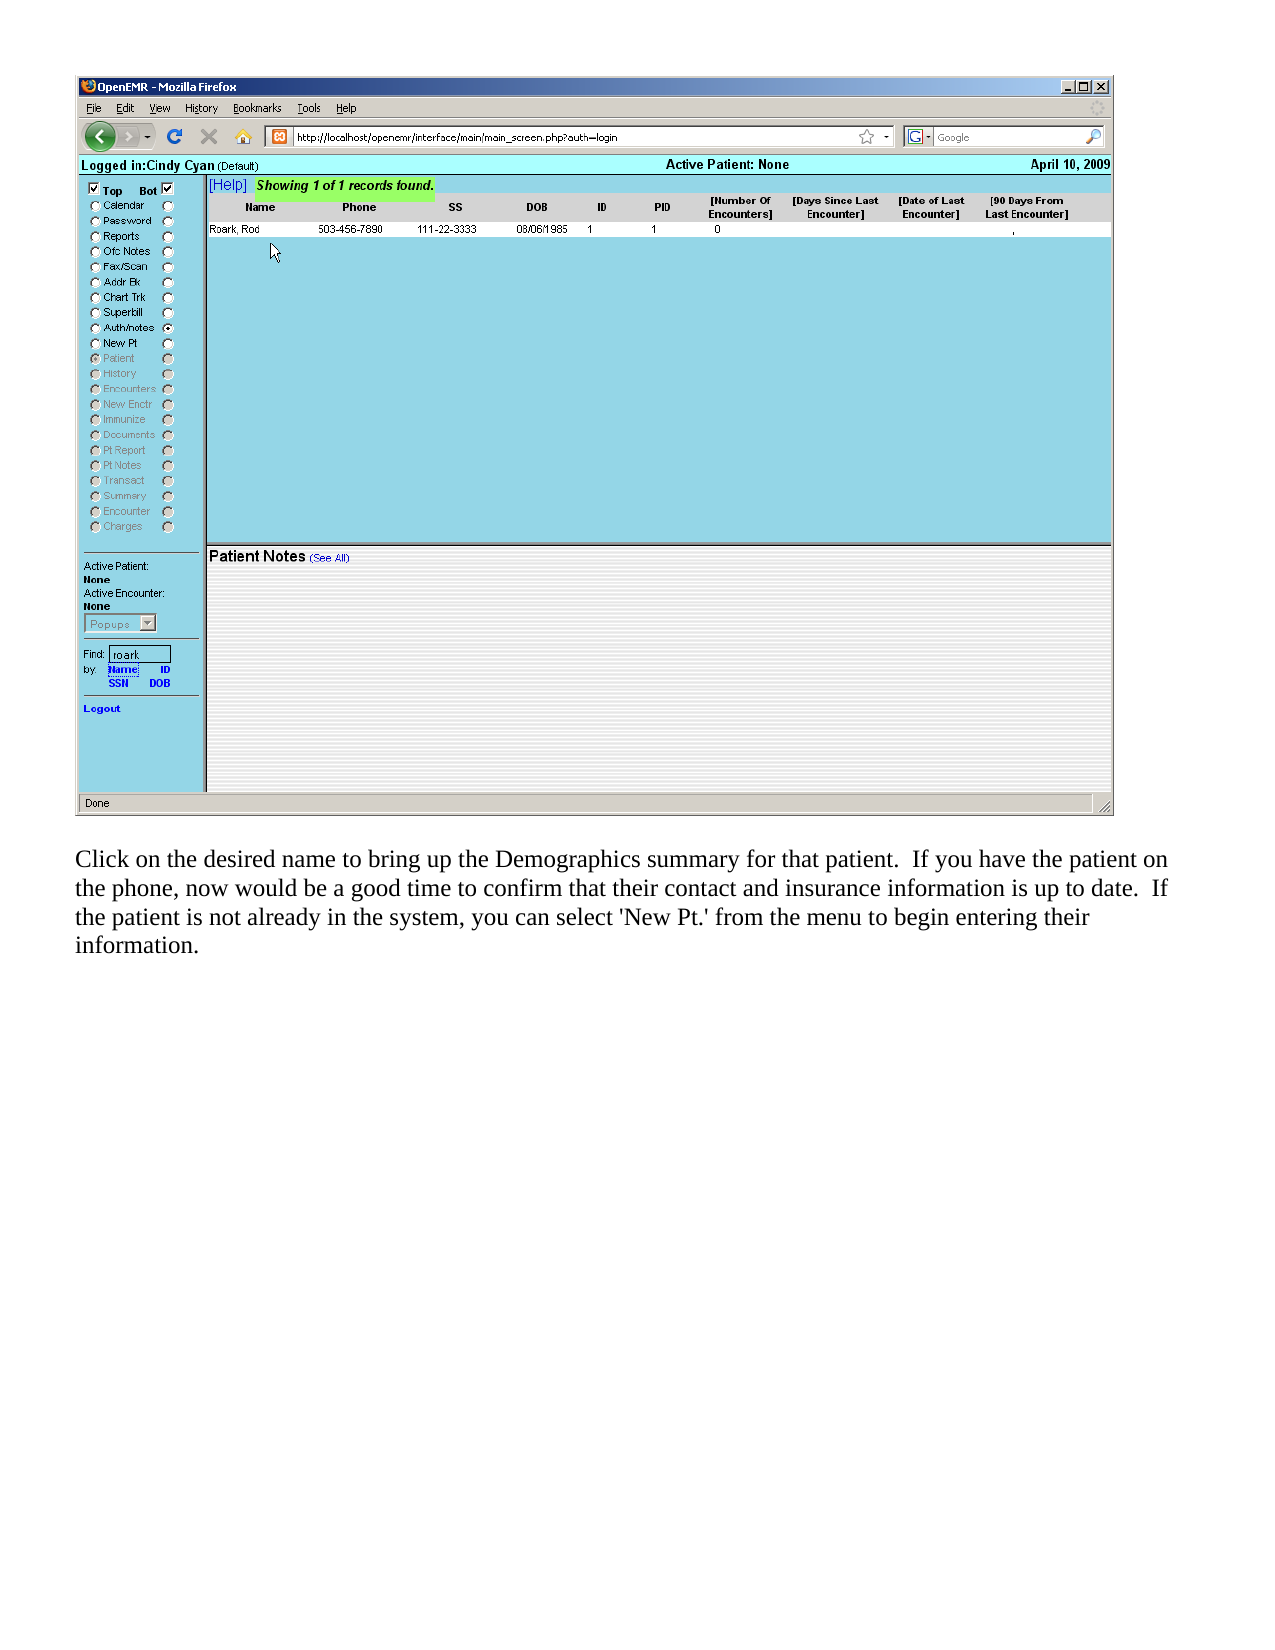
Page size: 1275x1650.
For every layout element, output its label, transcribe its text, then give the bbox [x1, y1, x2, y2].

text Click on the desired name to bring up the Demographics summary for that patient. If you have the patient on the phone, now would be a good time to confirm that their contact and insurance information is up to date. If the patient is not already in the system, you can select 'New Pt.' from the menu to begin entering their information. [75, 844, 1200, 959]
picture [75, 75, 1114, 816]
